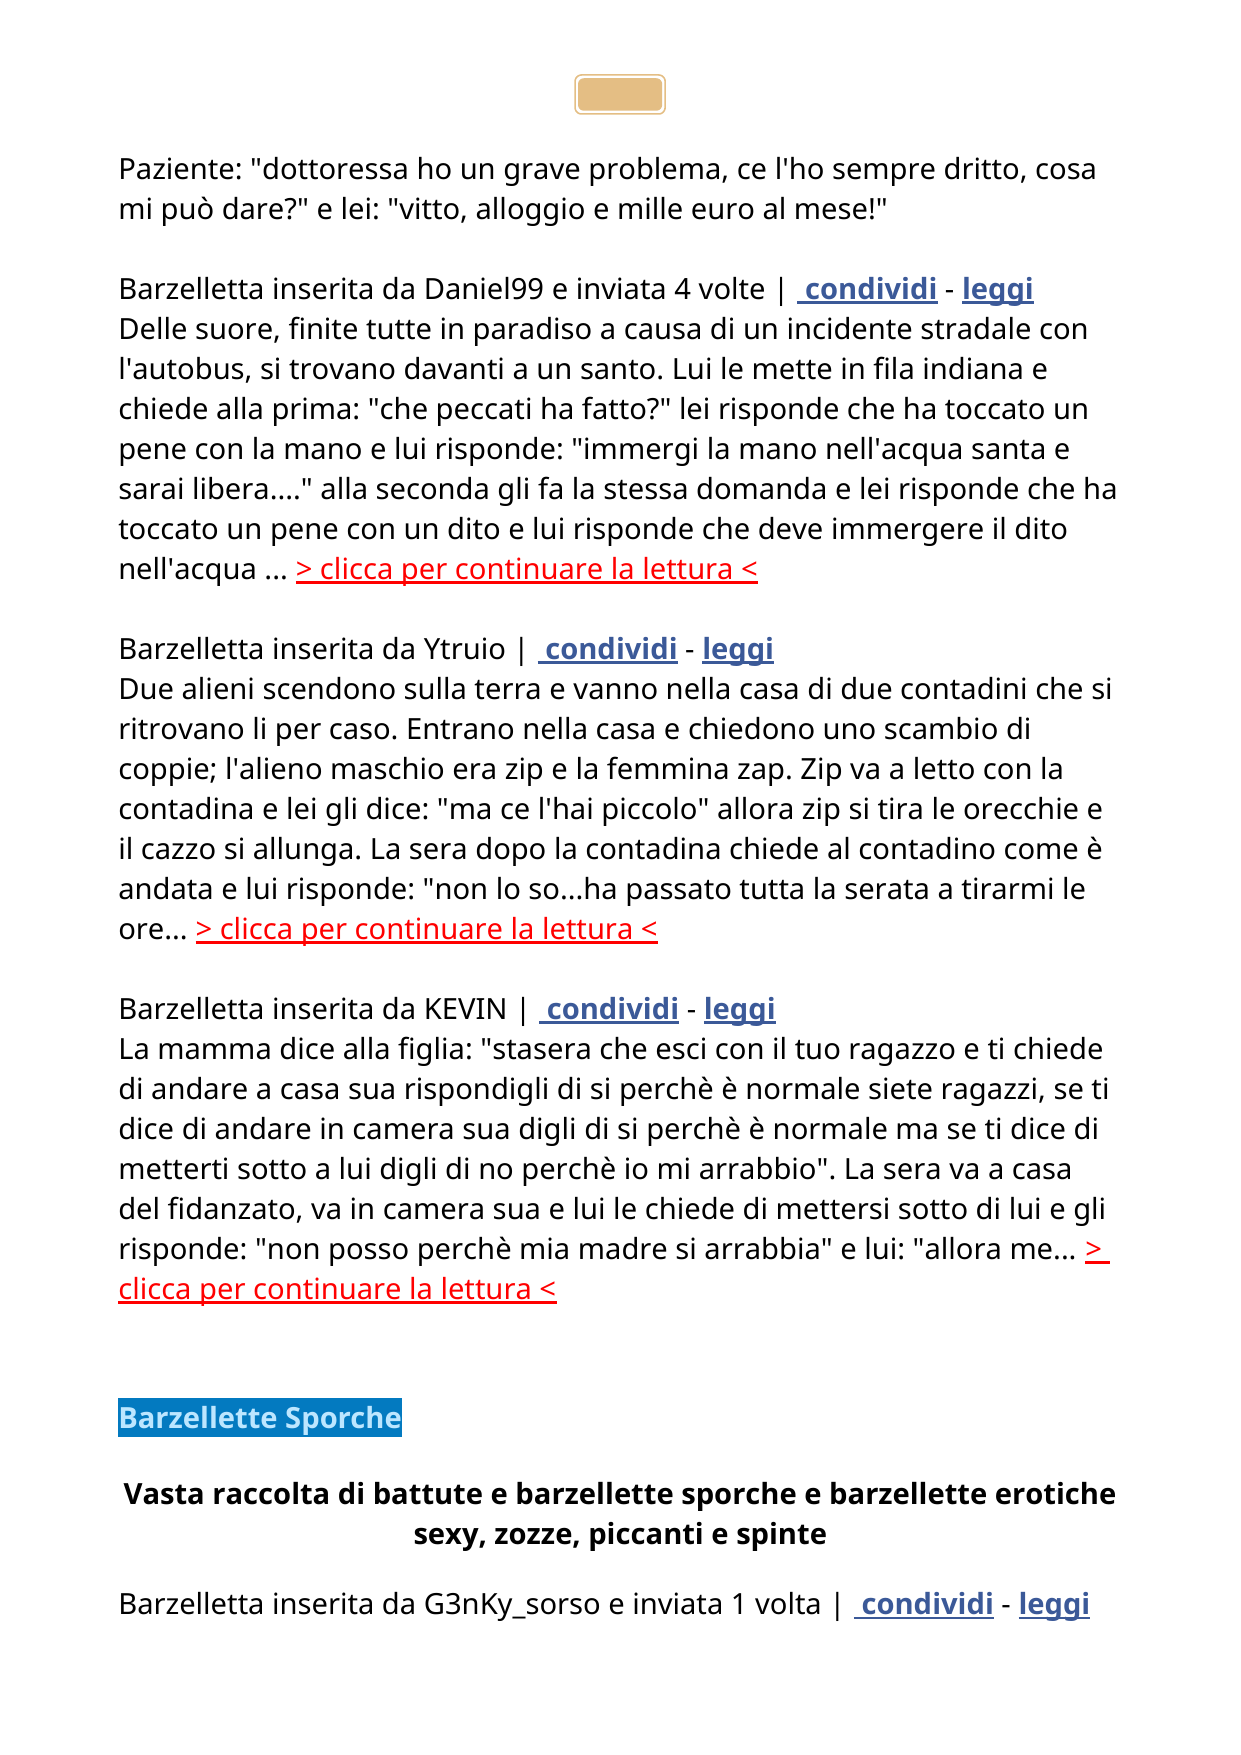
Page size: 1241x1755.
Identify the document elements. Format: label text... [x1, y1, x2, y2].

text Due alieni scendono sulla terra e vanno nella casa di due contadini che si ritrovano li per caso. Entrano nella casa e chiedono uno scambio di coppie; l'alieno maschio era zip e la femmina zap. Zip va a letto con la contadina e lei gli dice: "ma ce l'hai piccolo" allora zip si tira le orecchie e il cazzo si allunga. La sera dopo la contadina chiede al contadino come è andata e lui risponde: "non lo so...ha passato tutta la serata a tirarmi le ore... > clicca per continuare la lettura < [118, 668, 1122, 948]
text Barzellette Sporche [118, 1397, 1122, 1437]
text Barzelletta inserita da Daniel99 e inviata 4 volte | condividi - leggi [118, 228, 1122, 308]
text Barzelletta inserita da KEVIN | condividi - leggi [118, 948, 1122, 1028]
text Barzelletta inserita da G3nKy_sorso e inviata 1 volta | condividi - leggi [118, 1583, 1122, 1623]
text La mamma dice alla figlia: "stasera che esci con il tuo ragazzo e ti chiede di andare a casa sua rispondigli di si perchè è normale siete ragazzi, se ti dice di andare in camera sua digli di si perchè è normale ma se ti dice di metterti sotto a lui digli di no perchè io mi arrabbio". La sera va a casa del fidanzato, va in camera sua e lui le chiede di mettersi sotto di lui e gli risponde: "non posso perchè mia madre si arrabbia" e lui: "allora me... > clicca per continuare la lettura < [118, 1028, 1122, 1308]
text Delle suore, finite tutte in paradiso a causa di un incidente stradale con l'autobus, si trovano davanti a un santo. Lui le mette in fila indiana e chiede alla prima: "che peccati ha fatto?" lei risponde che ha toccato un pene con la mano e lui risponde: "immergi la mano nell'acqua santa e sarai libera...." alla seconda gli fa la stessa domanda e lei risponde che ha toccato un pene con un dito e lui risponde che deve immergere il dito nell'acqua ... > clicca per continuare la lettura < [118, 308, 1122, 588]
text Barzelletta inserita da Ytruio | condividi - leggi [118, 588, 1122, 668]
text Paziente: "dottoressa ho un grave problema, ce l'ho sempre dritto, cosa mi può dare?" e lei: "vitto, alloggio e mille euro al mese!" [118, 148, 1122, 228]
text Vasta raccolta di battute e barzellette sporche e barzellette erotiche sexy, zozze, piccanti e spinte [118, 1473, 1122, 1553]
